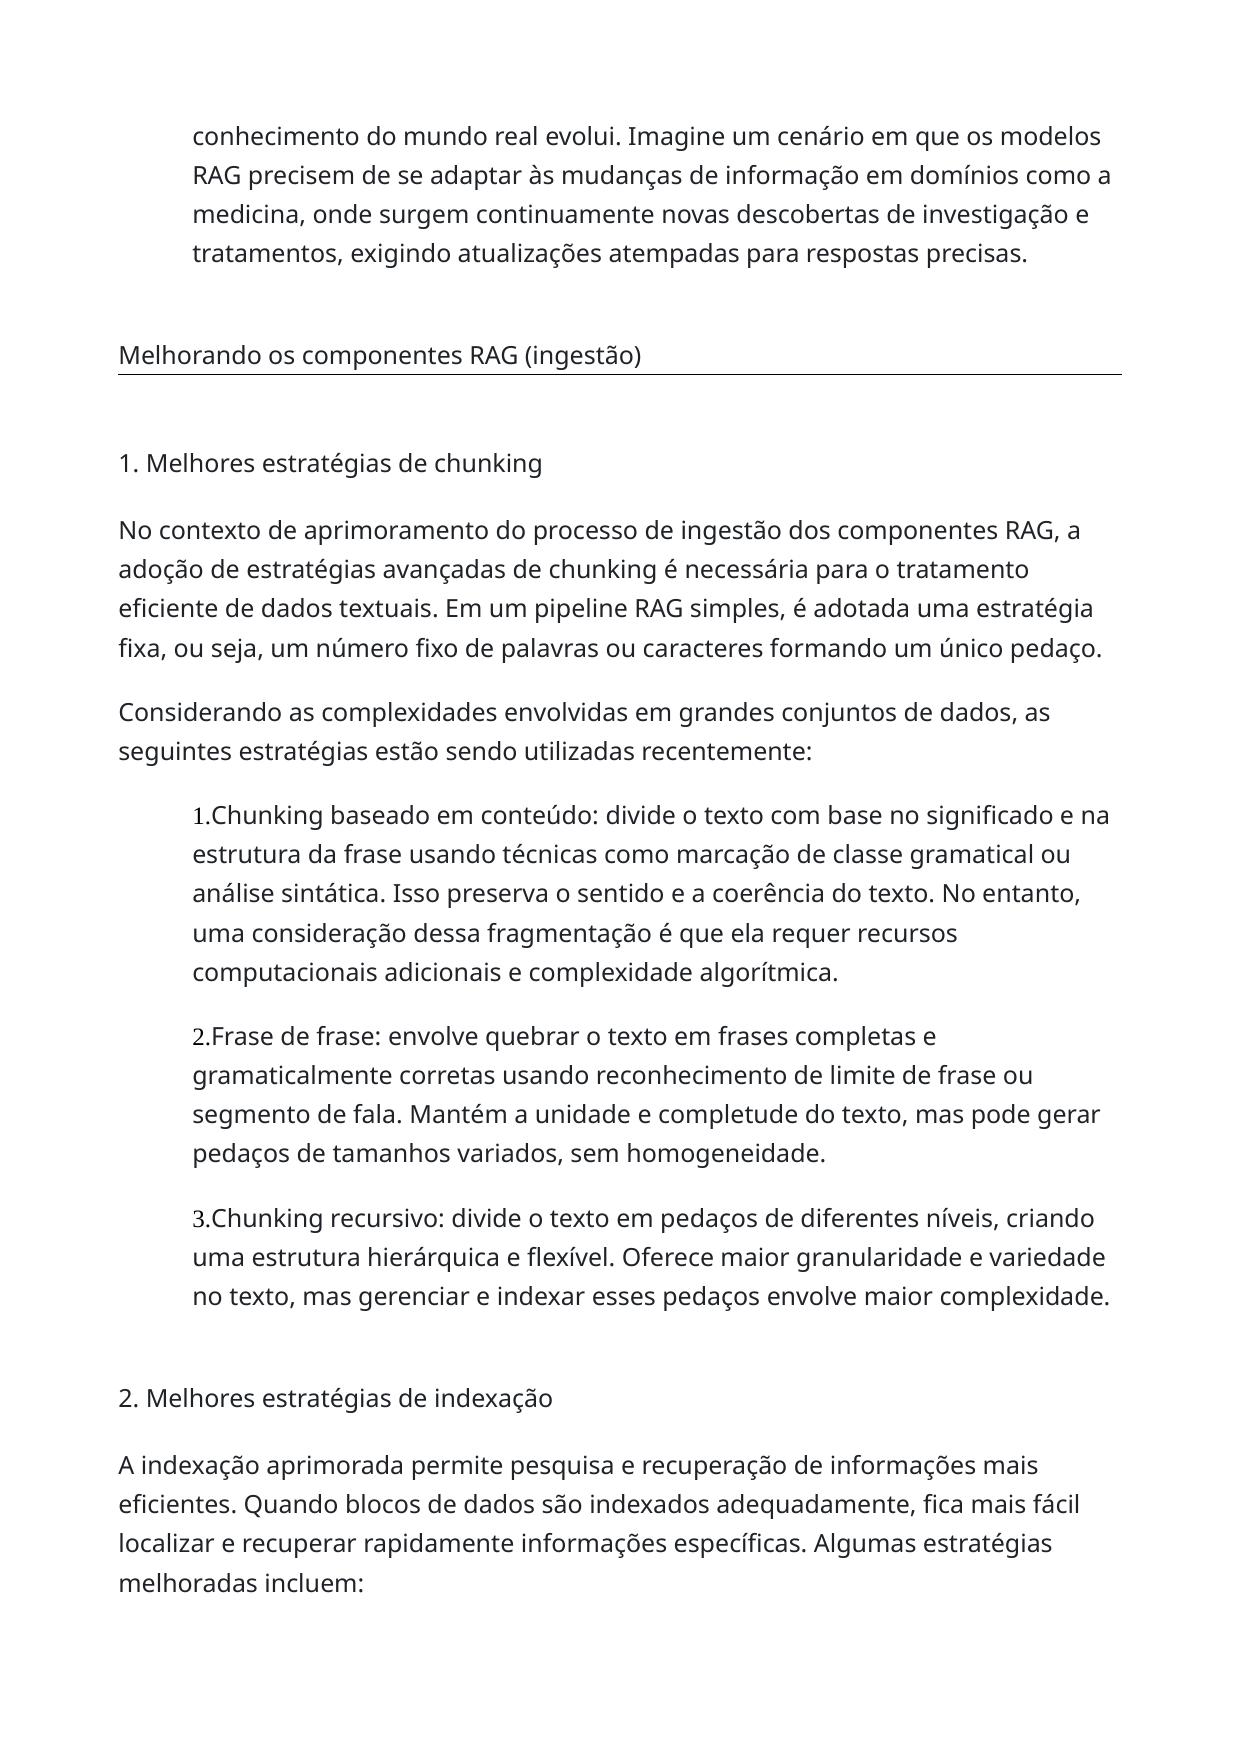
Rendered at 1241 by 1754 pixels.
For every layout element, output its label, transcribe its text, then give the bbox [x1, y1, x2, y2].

text Considerando as complexidades envolvidas em grandes conjuntos de dados, as seguintes estratégias estão sendo utilizadas recentemente: [118, 694, 1122, 768]
list Chunking baseado em conteúdo: divide o texto com base no significado e na estrutura da frase usando técnicas como marcação de classe gramatical ou análise sintática. Isso preserva o sentido e a coerência do texto. No entanto, uma consideração dessa fragmentação é que ela requer recursos computacionais adicionais e complexidade algorítmica. [118, 798, 1122, 988]
subtitle 1. Melhores estratégias de chunking [118, 445, 1122, 479]
list conhecimento do mundo real evolui. Imagine um cenário em que os modelos RAG precisem de se adaptar às mudanças de informação em domínios como a medicina, onde surgem continuamente novas descobertas de investigação e tratamentos, exigindo atualizações atempadas para respostas precisas. [118, 118, 1122, 270]
subtitle 2. Melhores estratégias de indexação [118, 1380, 1122, 1414]
list Chunking recursivo: divide o texto em pedaços de diferentes níveis, criando uma estrutura hierárquica e flexível. Oferece maior granularidade e variedade no texto, mas gerenciar e indexar esses pedaços envolve maior complexidade. [118, 1200, 1122, 1313]
text A indexação aprimorada permite pesquisa e recuperação de informações mais eficientes. Quando blocos de dados são indexados adequadamente, fica mais fácil localizar e recuperar rapidamente informações específicas. Algumas estratégias melhoradas incluem: [118, 1448, 1122, 1599]
text No contexto de aprimoramento do processo de ingestão dos componentes RAG, a adoção de estratégias avançadas de chunking é necessária para o tratamento eficiente de dados textuais. Em um pipeline RAG simples, é adotada uma estratégia fixa, ou seja, um número fixo de palavras ou caracteres formando um único pedaço. [118, 513, 1122, 664]
subtitle Melhorando os componentes RAG (ingestão) [118, 337, 1122, 374]
list Frase de frase: envolve quebrar o texto em frases completas e gramaticalmente corretas usando reconhecimento de limite de frase ou segmento de fala. Mantém a unidade e completude do texto, mas pode gerar pedaços de tamanhos variados, sem homogeneidade. [118, 1019, 1122, 1170]
